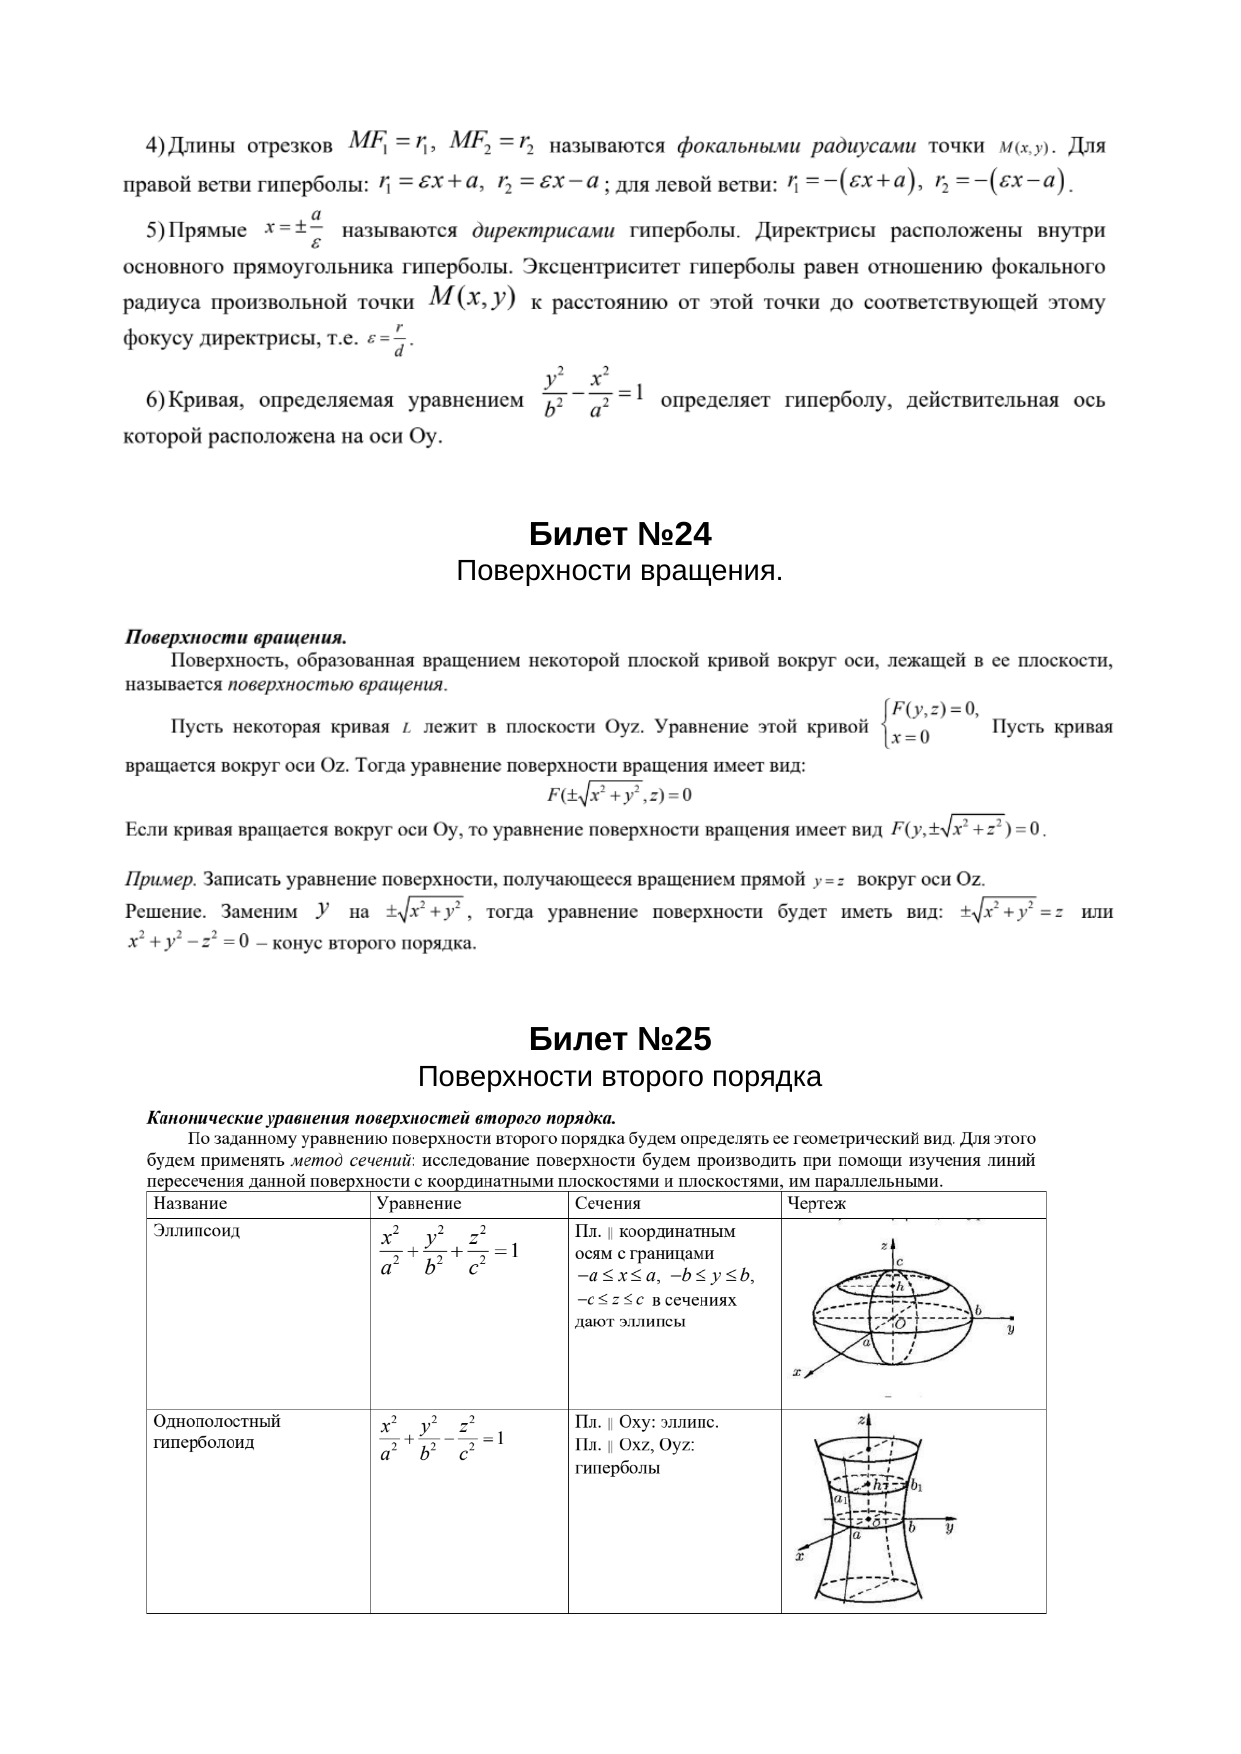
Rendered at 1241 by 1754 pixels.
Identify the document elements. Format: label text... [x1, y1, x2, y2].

picture [126, 1099, 1061, 1627]
text Билет №24 [118, 513, 1122, 552]
text Билет №25 [118, 1019, 1122, 1058]
text Поверхности второго порядка [118, 1058, 1122, 1092]
picture [118, 620, 1123, 957]
picture [118, 122, 1123, 451]
text Поверхности вращения. [118, 552, 1122, 586]
